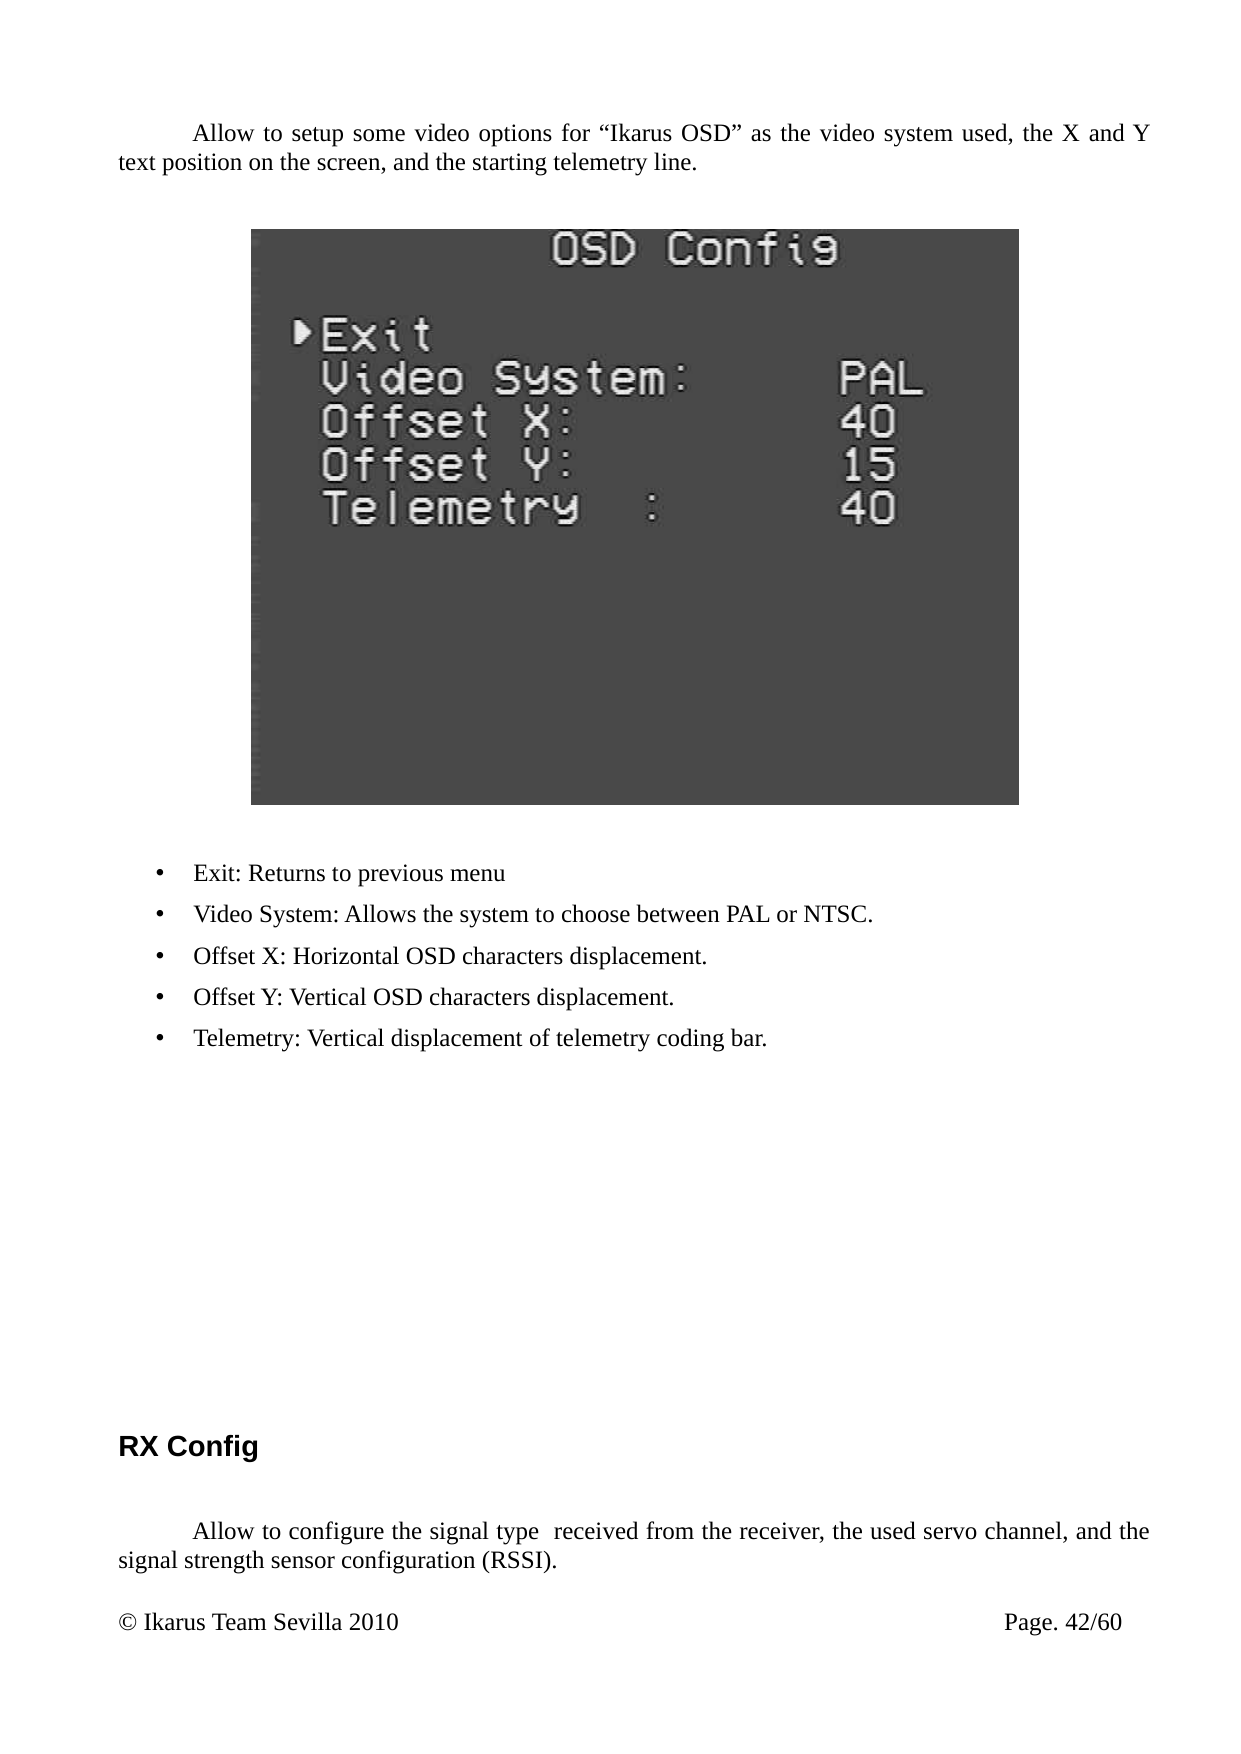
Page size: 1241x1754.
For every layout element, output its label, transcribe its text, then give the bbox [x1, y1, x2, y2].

list Telemetry: Vertical displacement of telemetry coding bar. [156, 1023, 1152, 1052]
list Offset Y: Vertical OSD characters displacement. [156, 982, 1152, 1011]
text Allow to setup some video options for “Ikarus OSD” as the video system used, the X and Y text position on the screen, and the starting telemetry line. [118, 118, 1152, 176]
list Video System: Allows the system to choose between PAL or NTSC. [156, 899, 1152, 928]
subtitle RX Config [118, 1429, 1152, 1463]
picture [251, 229, 1019, 805]
list Offset X: Horizontal OSD characters displacement. [156, 941, 1152, 969]
text Allow to configure the signal type received from the receiver, the used servo channel, and the signal strength sensor configuration (RSSI). [118, 1516, 1152, 1574]
list Exit: Returns to previous menu [156, 858, 1152, 887]
